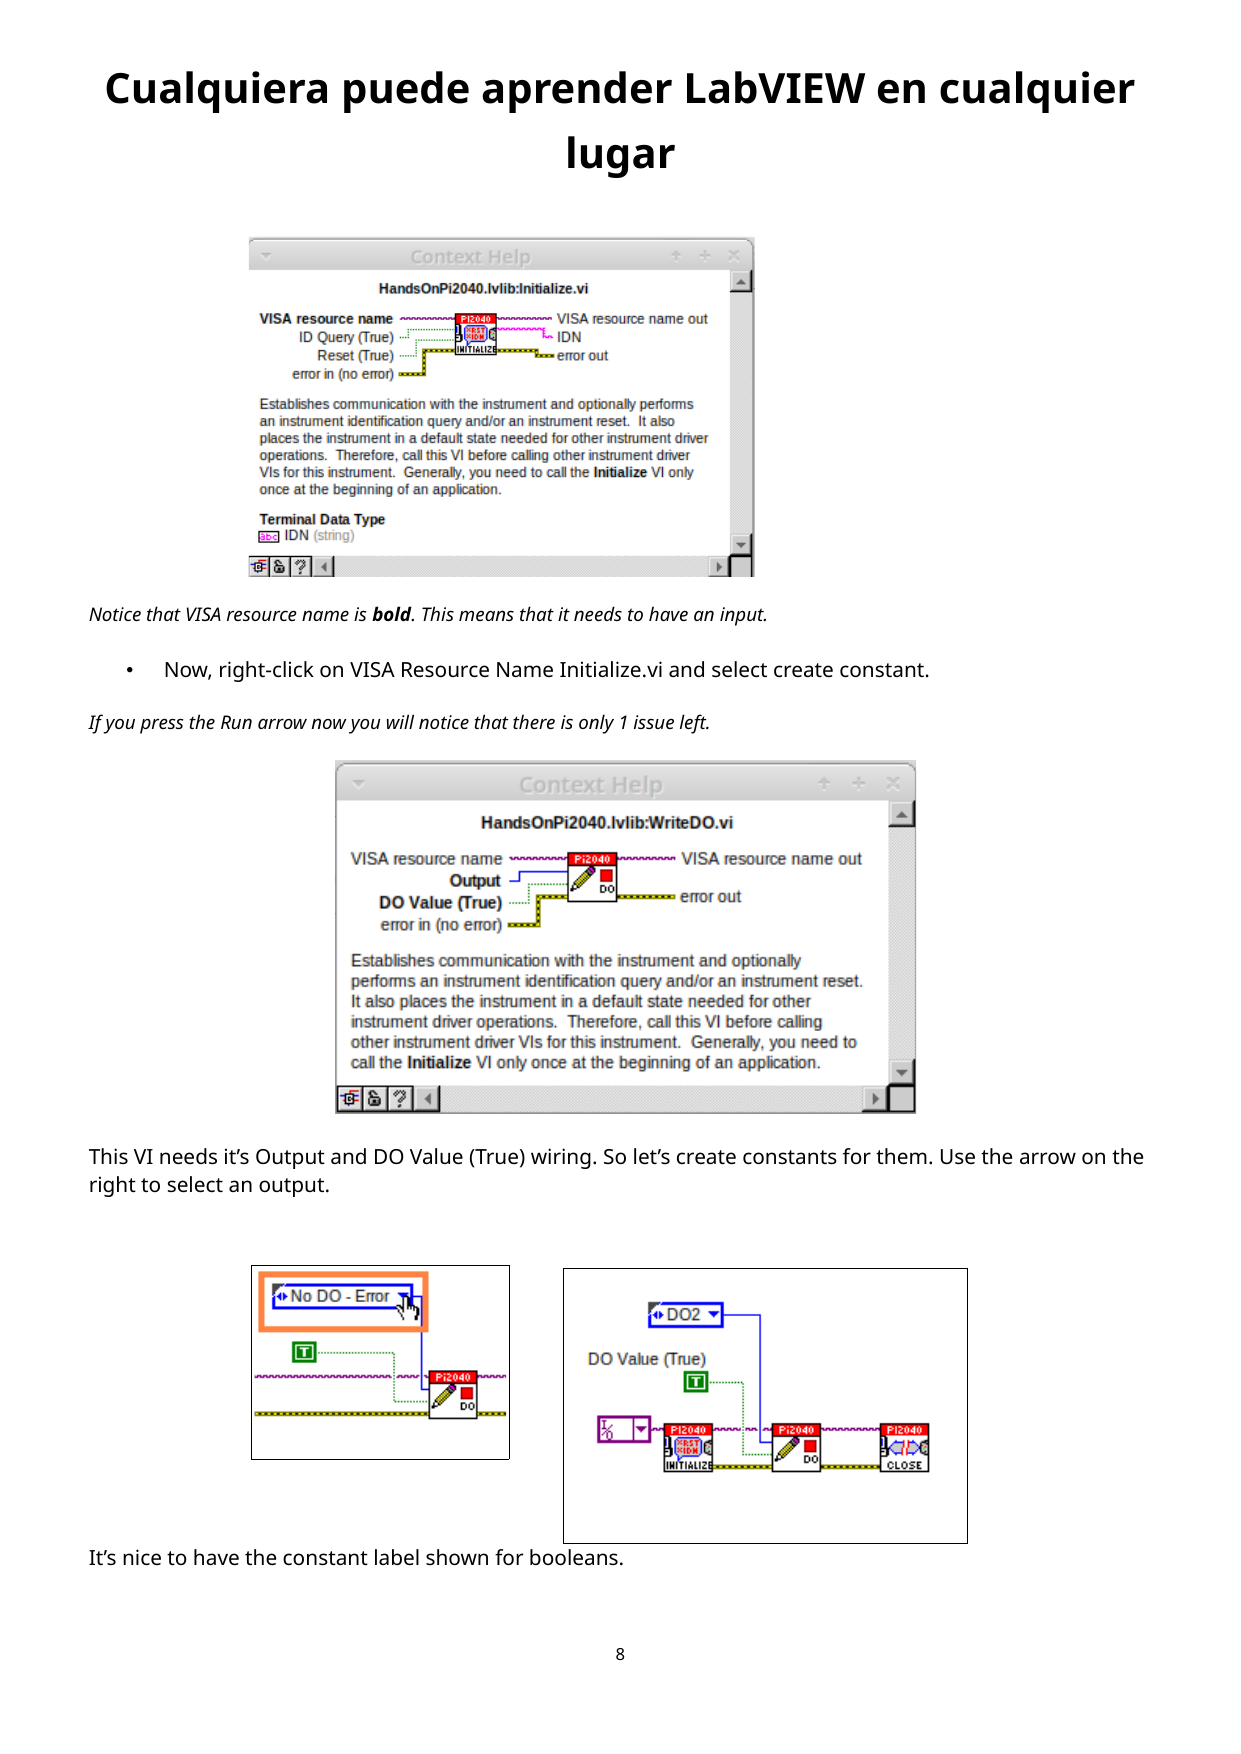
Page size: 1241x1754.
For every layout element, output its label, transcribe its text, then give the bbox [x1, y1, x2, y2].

text It’s nice to have the constant label shown for booleans. [88, 1256, 1152, 1571]
picture [565, 1271, 965, 1540]
picture [248, 236, 755, 577]
text This VI needs it’s Output and DO Value (True) wiring. So let’s create constants for them. Use the arrow on the right to select an output. [88, 1142, 1152, 1199]
list Now, right-click on VISA Resource Name Initialize.vi and select create constant. [126, 656, 1152, 684]
picture [254, 1267, 507, 1456]
text Notice that VISA resource name is bold. This means that it needs to have an input. [88, 602, 1152, 627]
picture [335, 760, 917, 1114]
text If you press the Run arrow now you will notice that there is only 1 issue left. [88, 709, 1152, 735]
